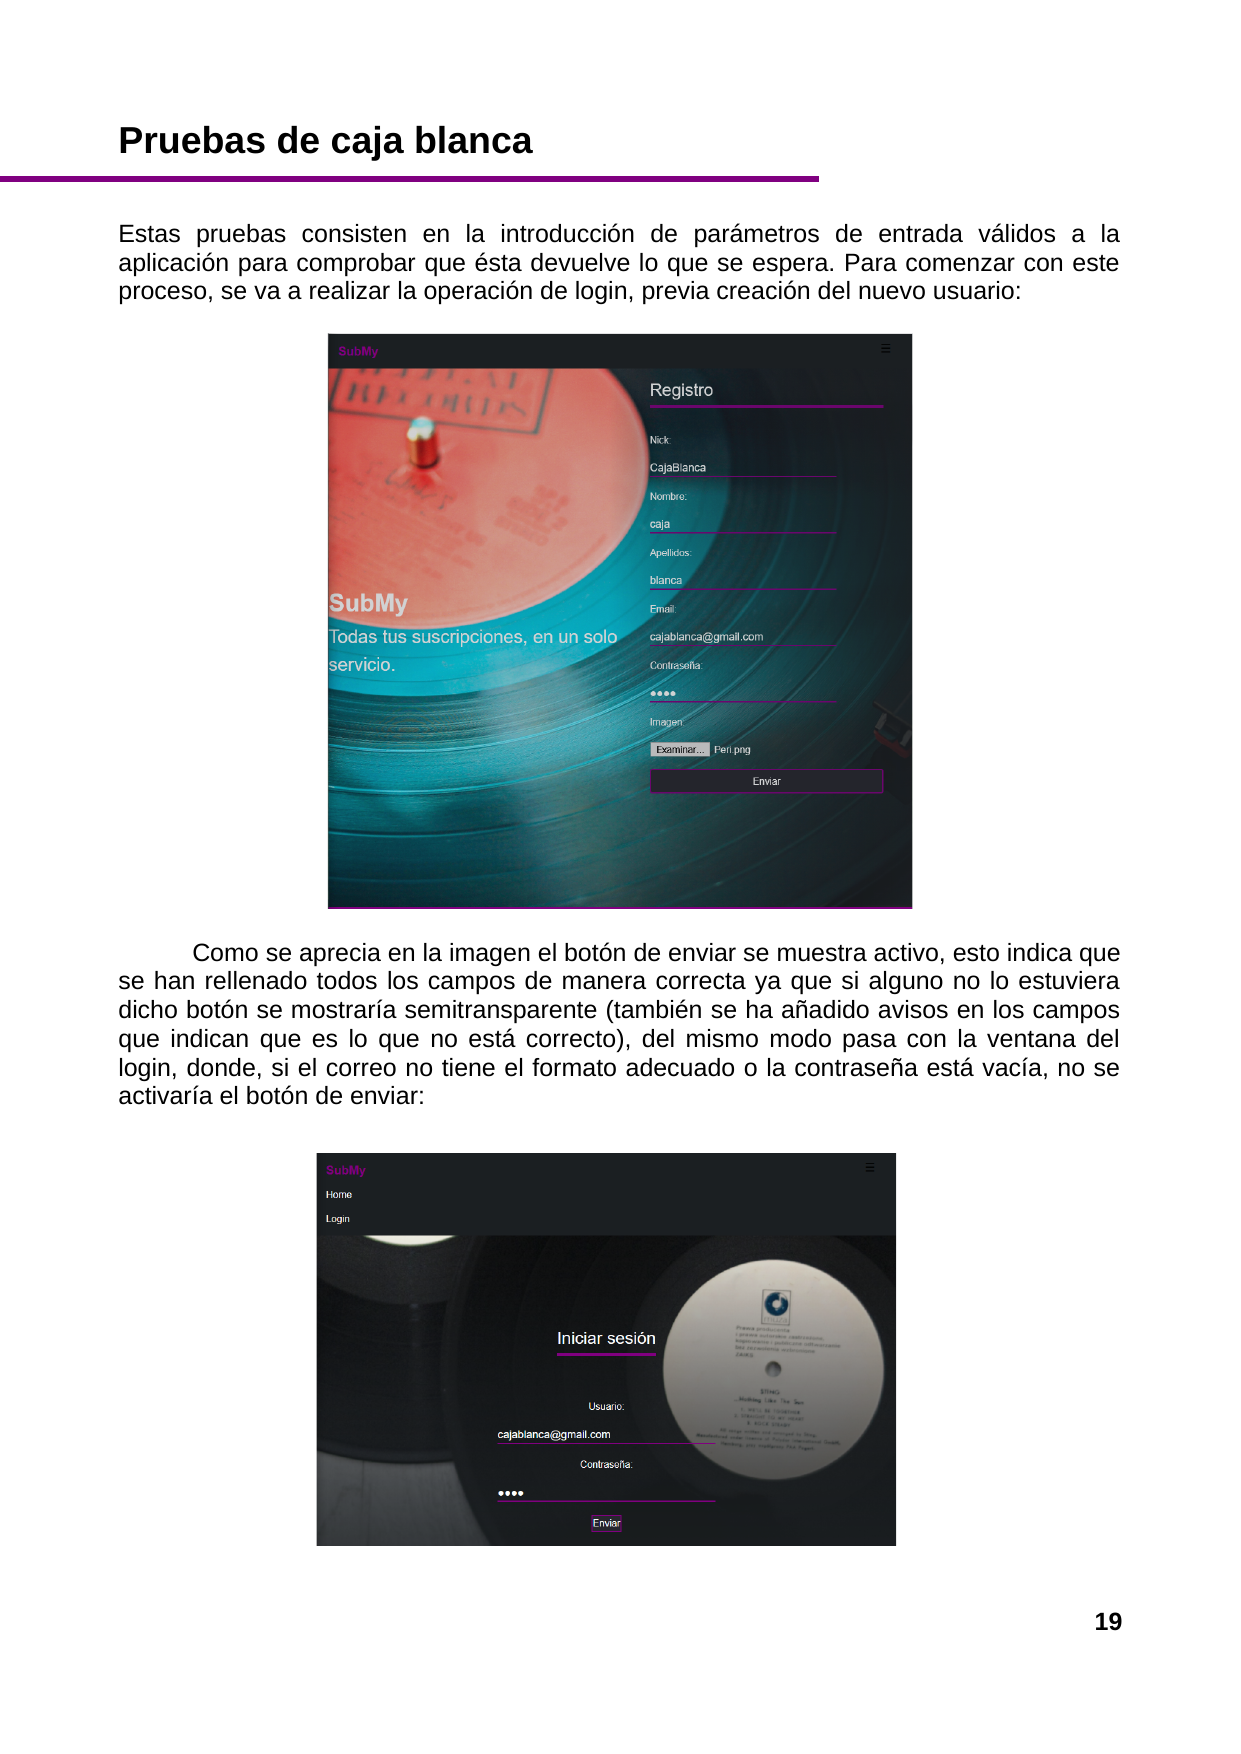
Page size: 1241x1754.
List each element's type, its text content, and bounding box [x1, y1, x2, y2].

text Como se aprecia en la imagen el botón de enviar se muestra activo, esto indica que se han rellenado todos los campos de manera correcta ya que si alguno no lo estuviera dicho botón se mostraría semitransparente (también se ha añadido avisos en los campos que indican que es lo que no está correcto), del mismo modo pasa con la ventana del login, donde, si el correo no tiene el formato adecuado o la contraseña está vacía, no se activaría el botón de enviar: [118, 937, 1122, 1110]
picture [316, 1153, 897, 1546]
picture [327, 333, 913, 909]
text Estas pruebas consisten en la introducción de parámetros de entrada válidos a la aplicación para comprobar que ésta devuelve lo que se espera. Para comenzar con este proceso, se va a realizar la operación de login, previa creación del nuevo usuario: [118, 219, 1122, 305]
text Pruebas de caja blanca [118, 118, 1122, 161]
